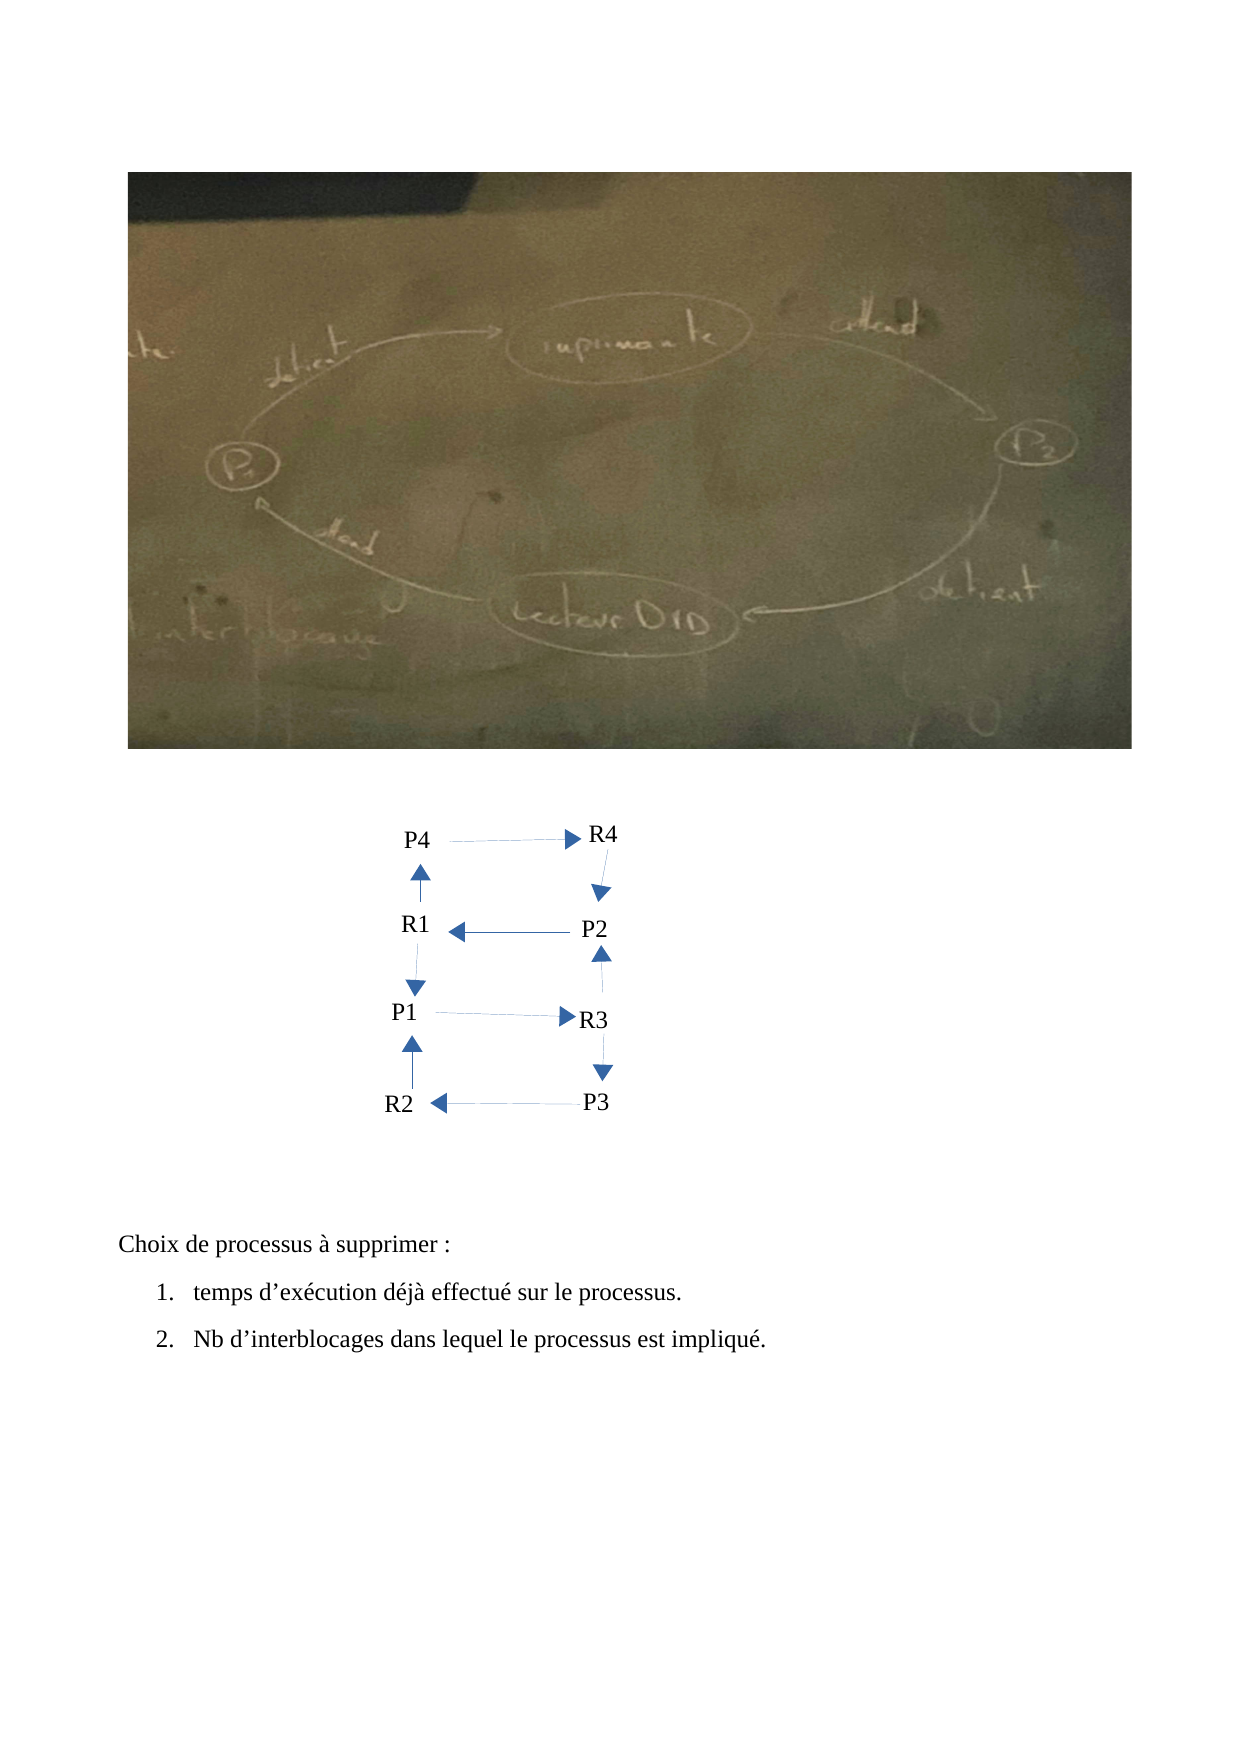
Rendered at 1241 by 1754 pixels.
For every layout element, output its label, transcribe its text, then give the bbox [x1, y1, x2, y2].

picture [127, 358, 1132, 582]
text Choix de processus à supprimer : [118, 1229, 1122, 1258]
list Nb d’interblocages dans lequel le processus est impliqué. [156, 1324, 1122, 1353]
list temps d’exécution déjà effectué sur le processus. [156, 1277, 1122, 1306]
